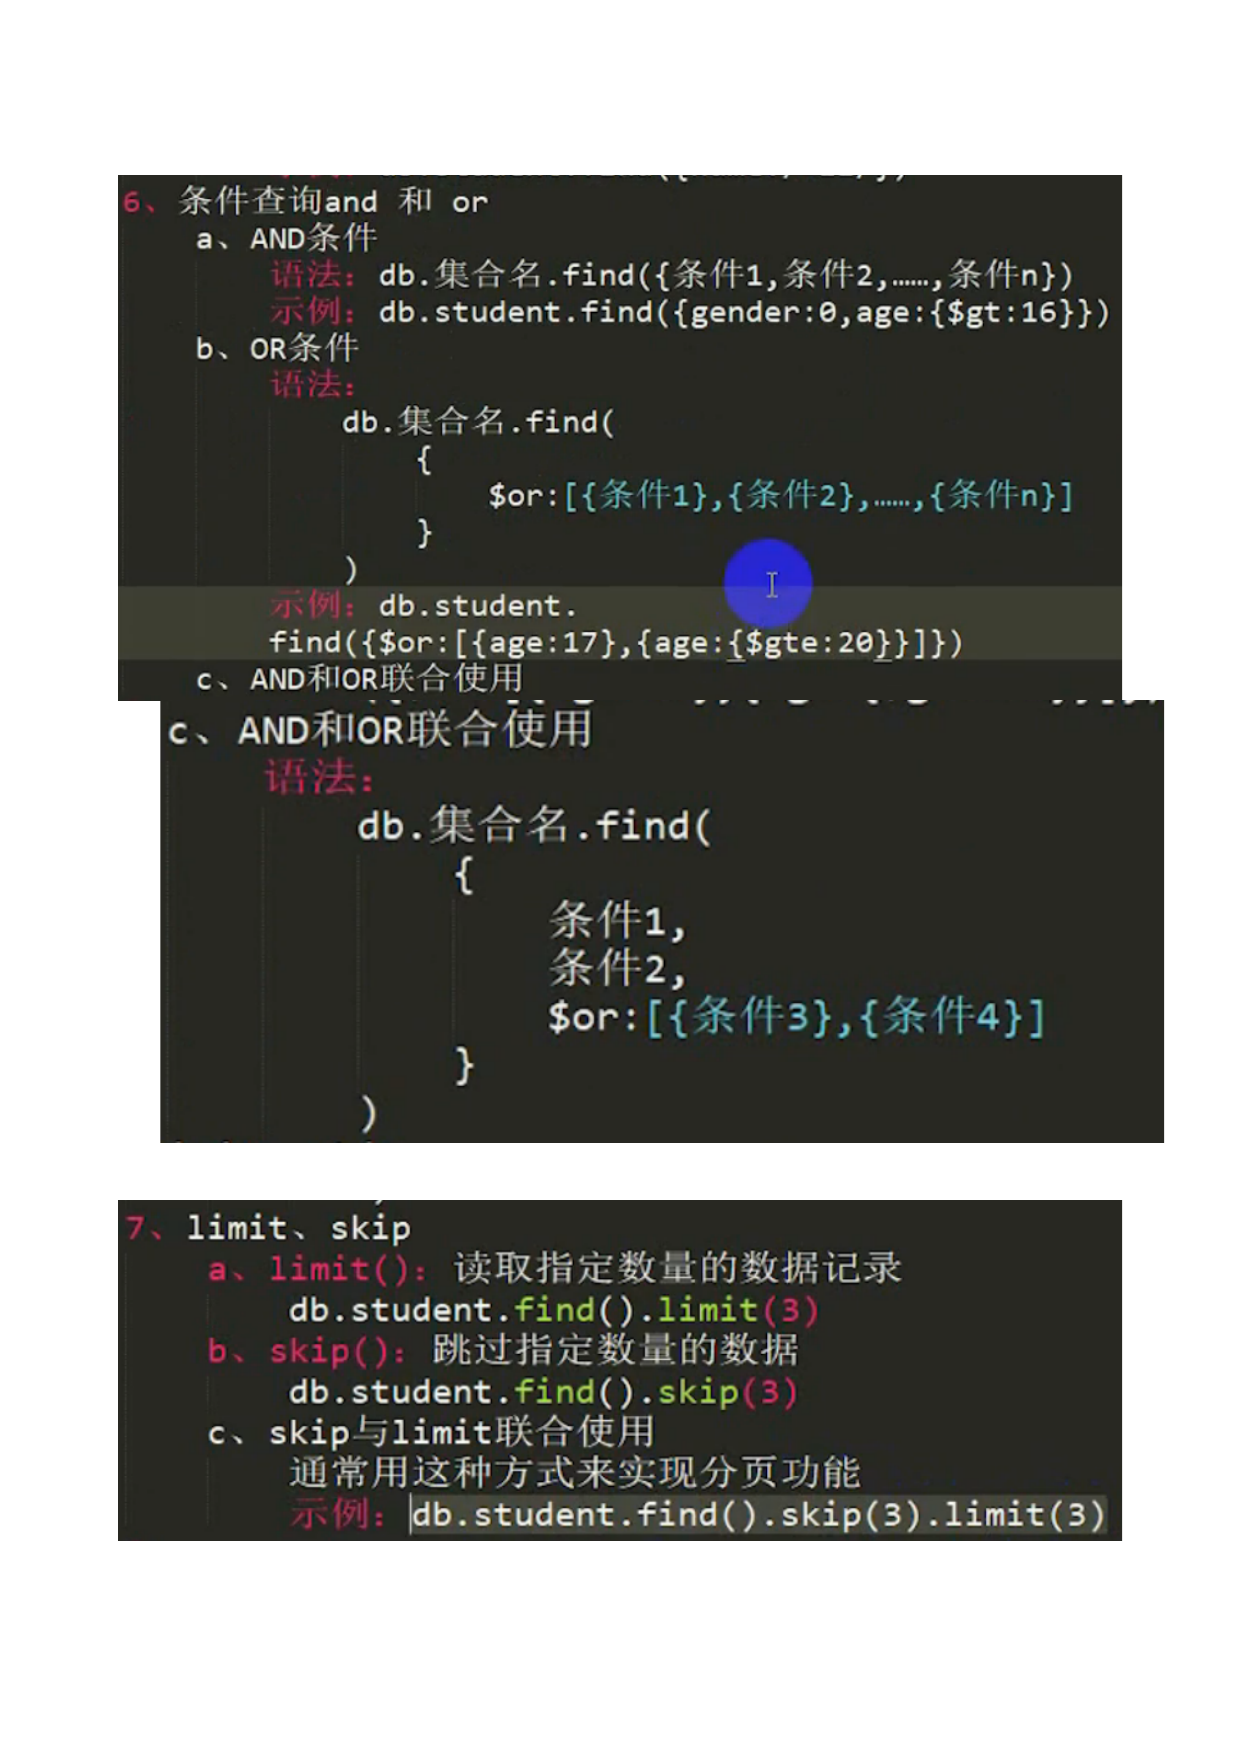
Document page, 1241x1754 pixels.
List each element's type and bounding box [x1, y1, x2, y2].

picture [118, 1200, 1123, 1541]
picture [118, 175, 1165, 1143]
